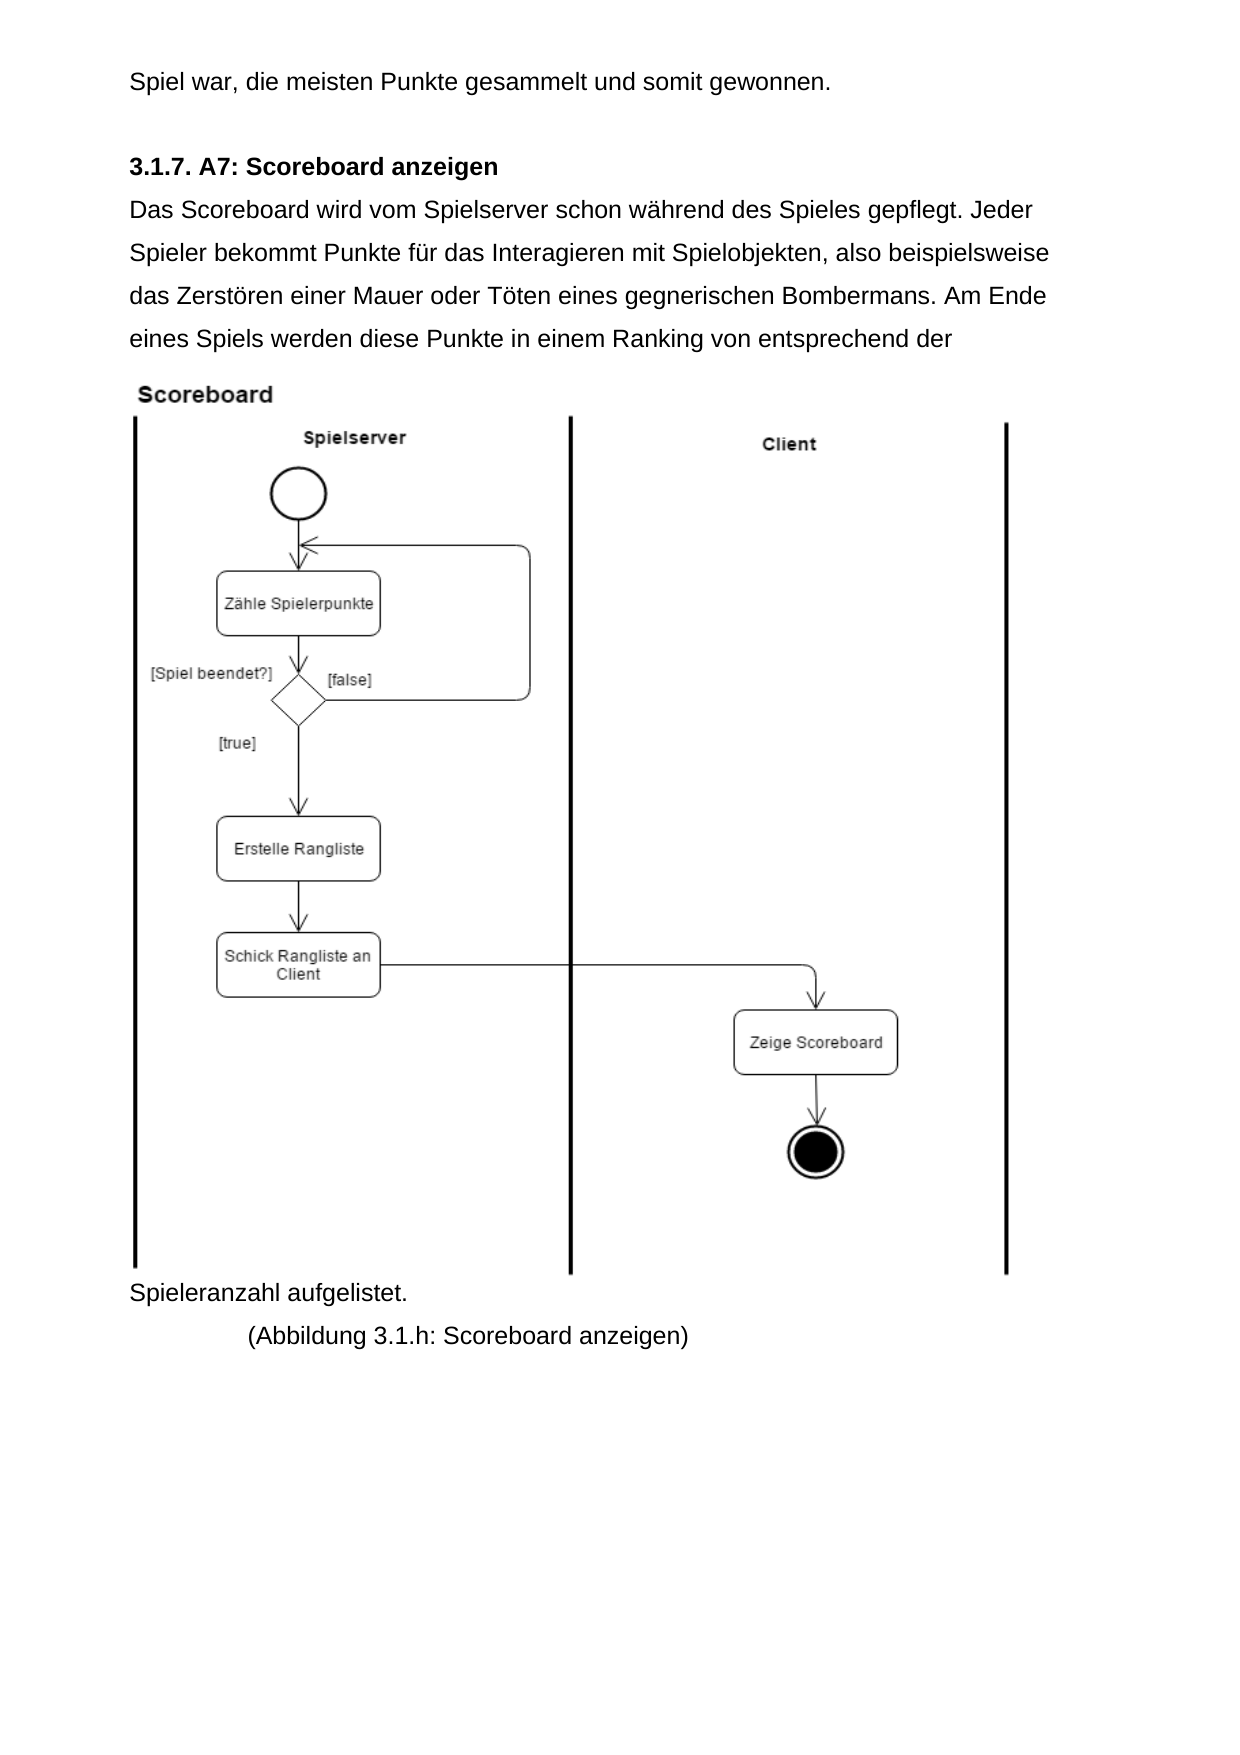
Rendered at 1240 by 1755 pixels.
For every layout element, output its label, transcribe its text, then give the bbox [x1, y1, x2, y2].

text Das Scoreboard wird vom Spielserver schon während des Spieles gepflegt. Jeder Spieler bekommt Punkte für das Interagieren mit Spielobjekten, also beispielsweise das Zerstören einer Mauer oder Töten eines gegnerischen Bombermans. Am Ende eines Spiels werden diese Punkte in einem Ranking von entsprechend der Spieleranzahl aufgelistet. [129, 195, 1089, 1306]
text Spiel war, die meisten Punkte gesammelt und somit gewonnen. [129, 66, 1089, 95]
text (Abbildung 3.1.h: Scoreboard anzeigen) [129, 1321, 1089, 1349]
text 3.1.7. A7: Scoreboard anzeigen [129, 152, 1089, 180]
